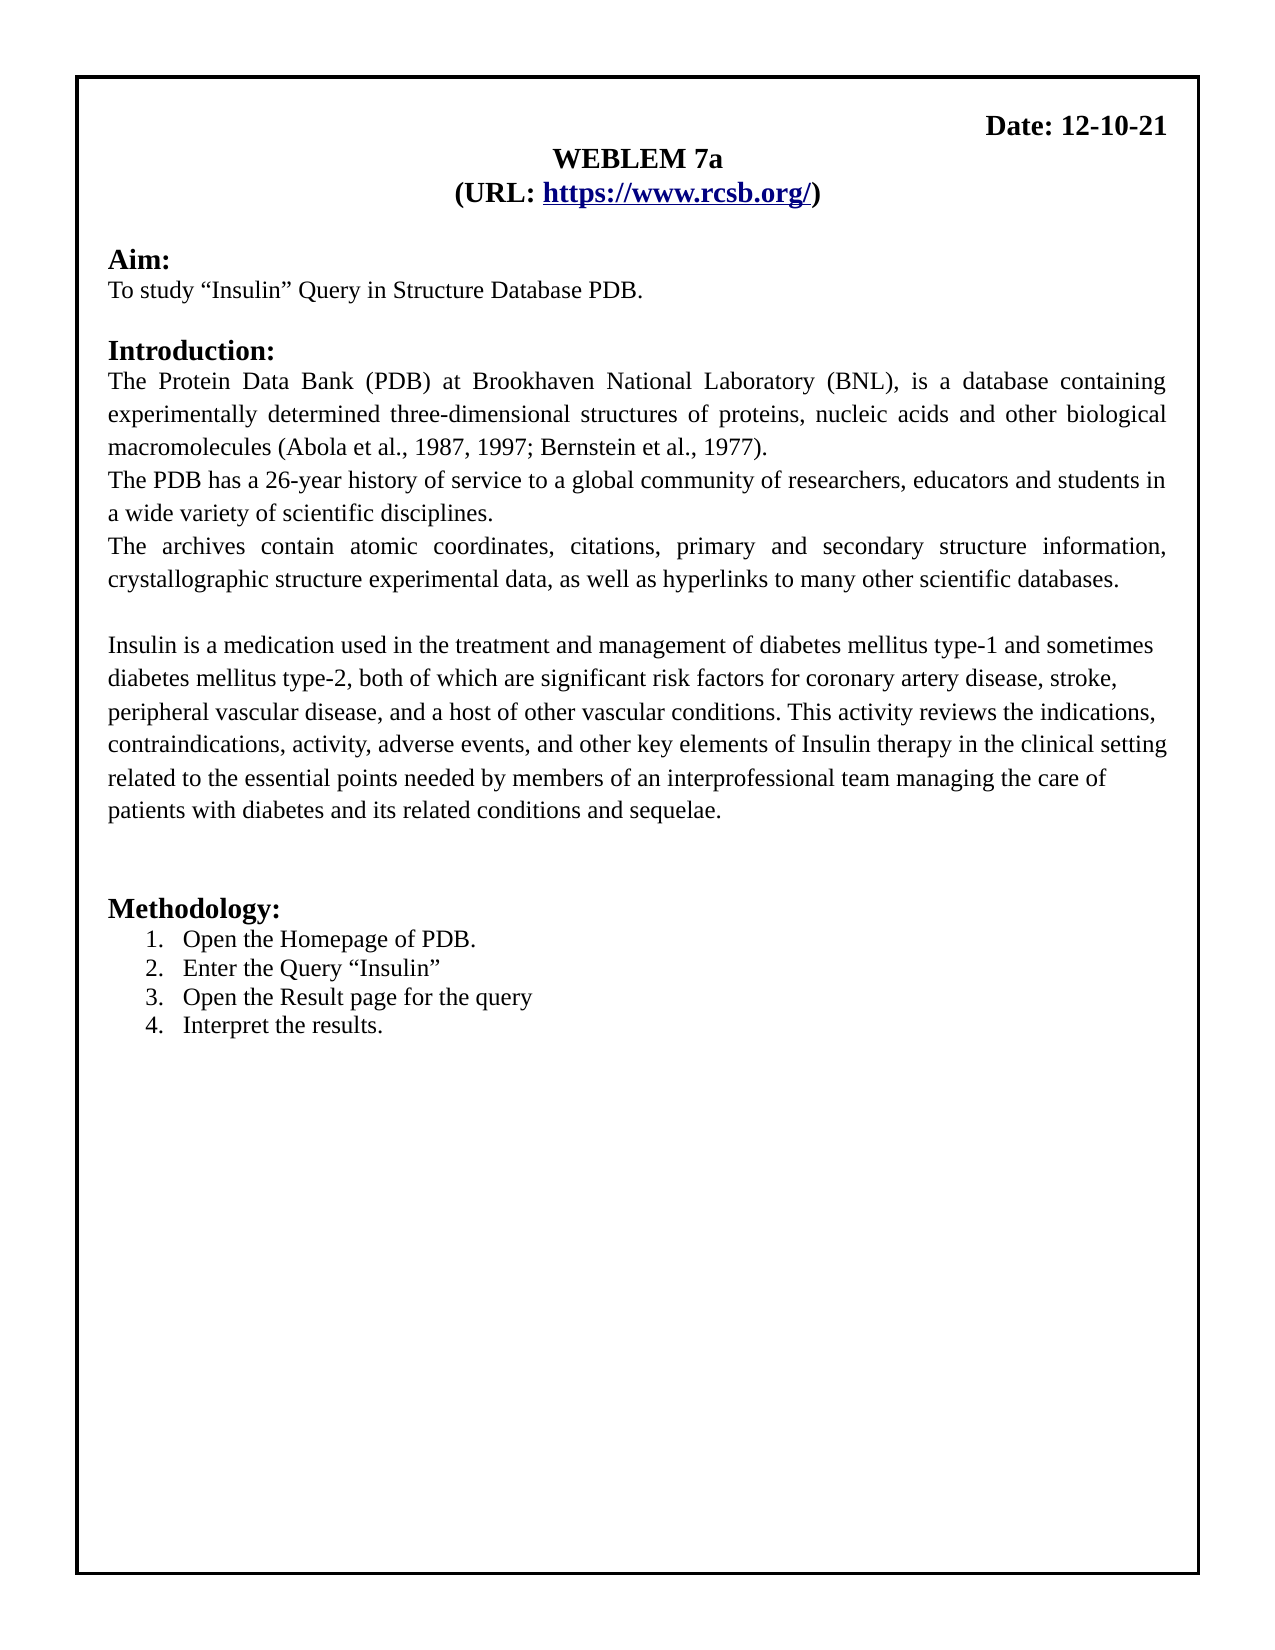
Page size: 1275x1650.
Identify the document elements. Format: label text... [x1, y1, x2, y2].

text Methodology: [108, 891, 1167, 924]
text The archives contain atomic coordinates, citations, primary and secondary structure information, crystallographic structure experimental data, as well as hyperlinks to many other scientific databases. [108, 531, 1167, 593]
text The PDB has a 26-year history of service to a global community of researchers, educators and students in a wide variety of scientific disciplines. [108, 465, 1167, 527]
list Interpret the results. [145, 1011, 1167, 1039]
text (URL: https://www.rcsb.org/) [108, 175, 1167, 208]
list Open the Result page for the query [145, 982, 1167, 1011]
list Enter the Query “Insulin” [145, 953, 1167, 982]
list Open the Homepage of PDB. [145, 924, 1167, 953]
text To study “Insulin” Query in Structure Database PDB. [108, 275, 1167, 304]
text WEBLEM 7a [108, 141, 1167, 175]
text Date: 12-10-21 [108, 108, 1167, 141]
text Insulin is a medication used in the treatment and management of diabetes mellitus type-1 and sometimes diabetes mellitus type-2, both of which are significant risk factors for coronary artery disease, stroke, peripheral vascular disease, and a host of other vascular conditions. This activity reviews the indications, contraindications, activity, adverse events, and other key elements of Insulin therapy in the clinical setting related to the essential points needed by members of an interprofessional team managing the care of patients with diabetes and its related conditions and sequelae. [108, 631, 1167, 824]
text The Protein Data Bank (PDB) at Brookhaven National Laboratory (BNL), is a database containing experimentally determined three-dimensional structures of proteins, nucleic acids and other biological macromolecules (Abola et al., 1987, 1997; Bernstein et al., 1977). [108, 366, 1167, 461]
text Aim: [108, 242, 1167, 275]
text Introduction: [108, 333, 1167, 366]
